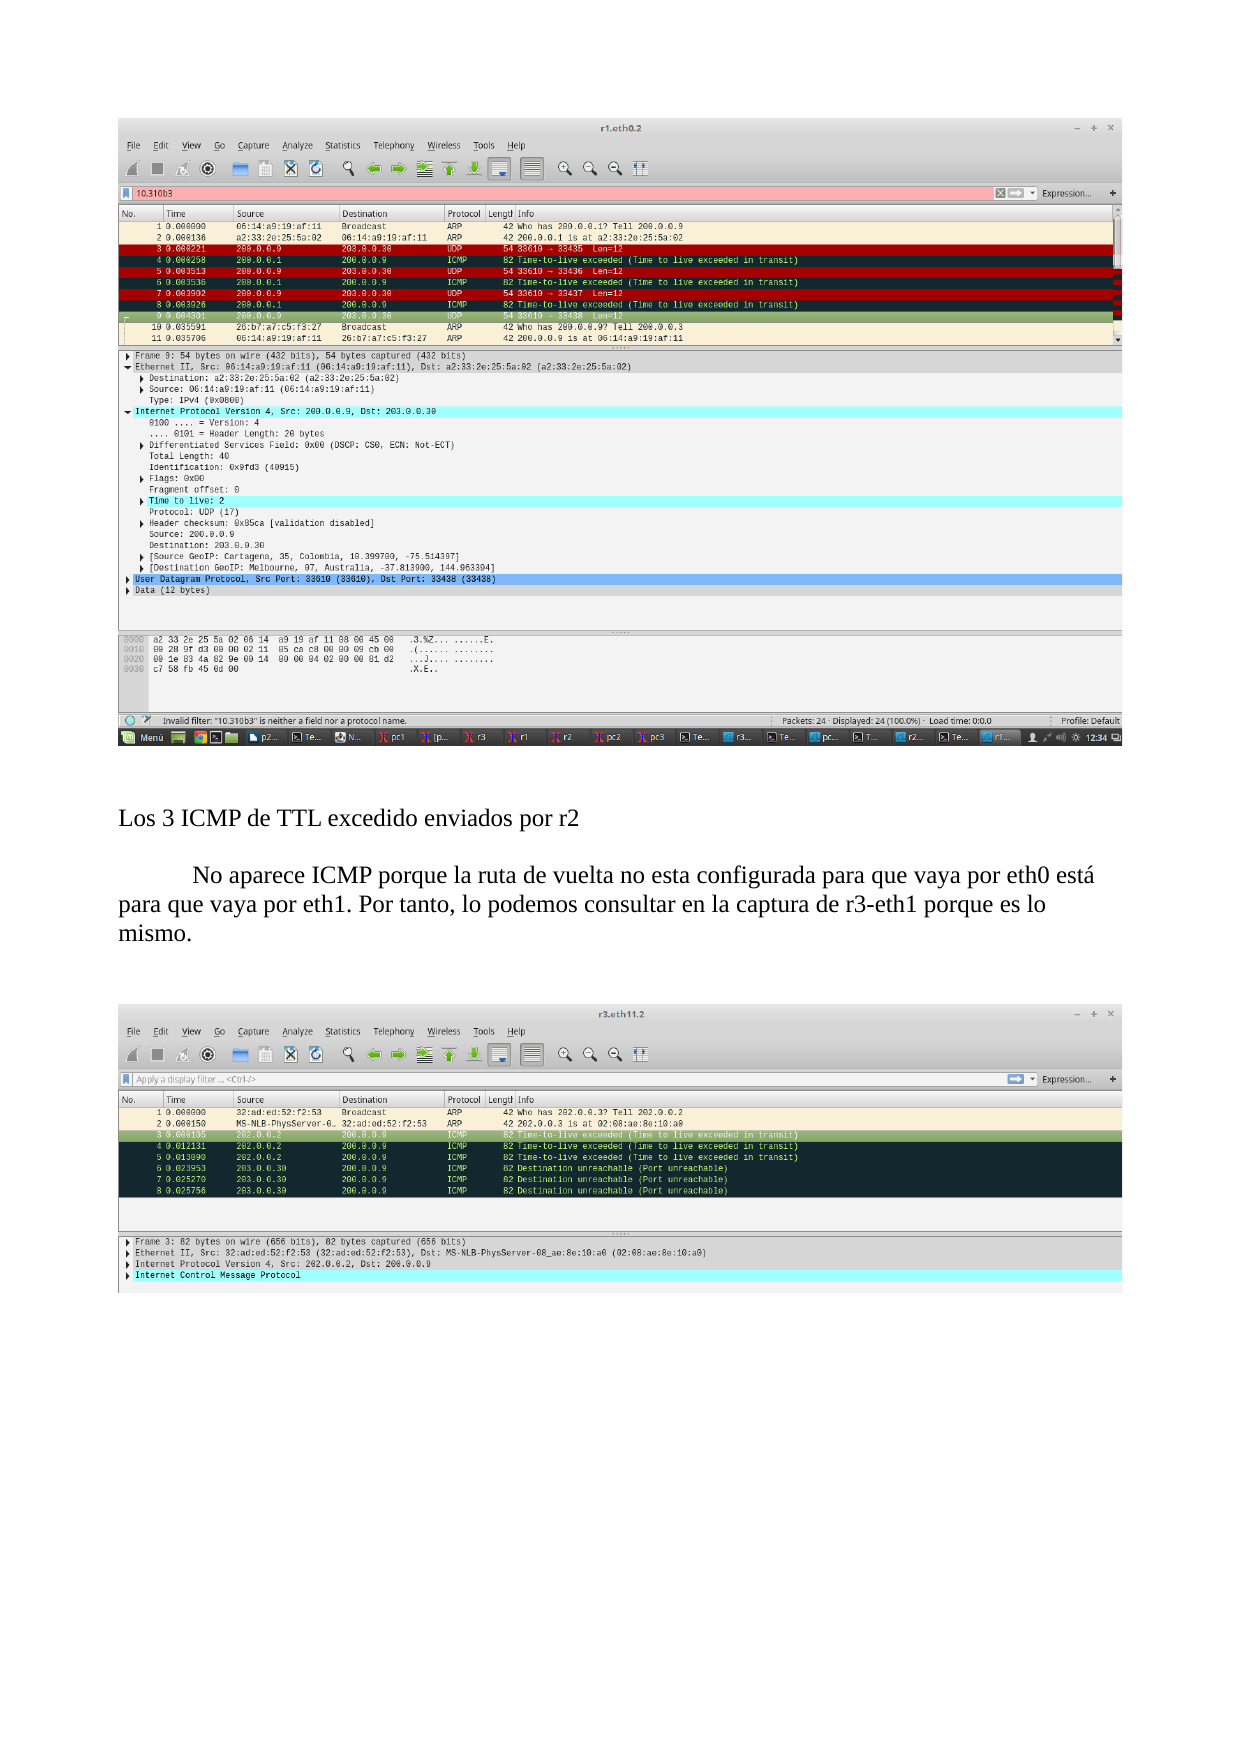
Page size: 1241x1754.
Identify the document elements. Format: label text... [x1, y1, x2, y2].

picture [118, 118, 1123, 746]
picture [118, 1004, 1123, 1293]
text Los 3 ICMP de TTL excedido enviados por r2 [118, 803, 1122, 832]
text No aparece ICMP porque la ruta de vuelta no esta configurada para que vaya por eth0 está para que vaya por eth1. Por tanto, lo podemos consultar en la captura de r3-eth1 porque es lo mismo. [118, 861, 1122, 947]
